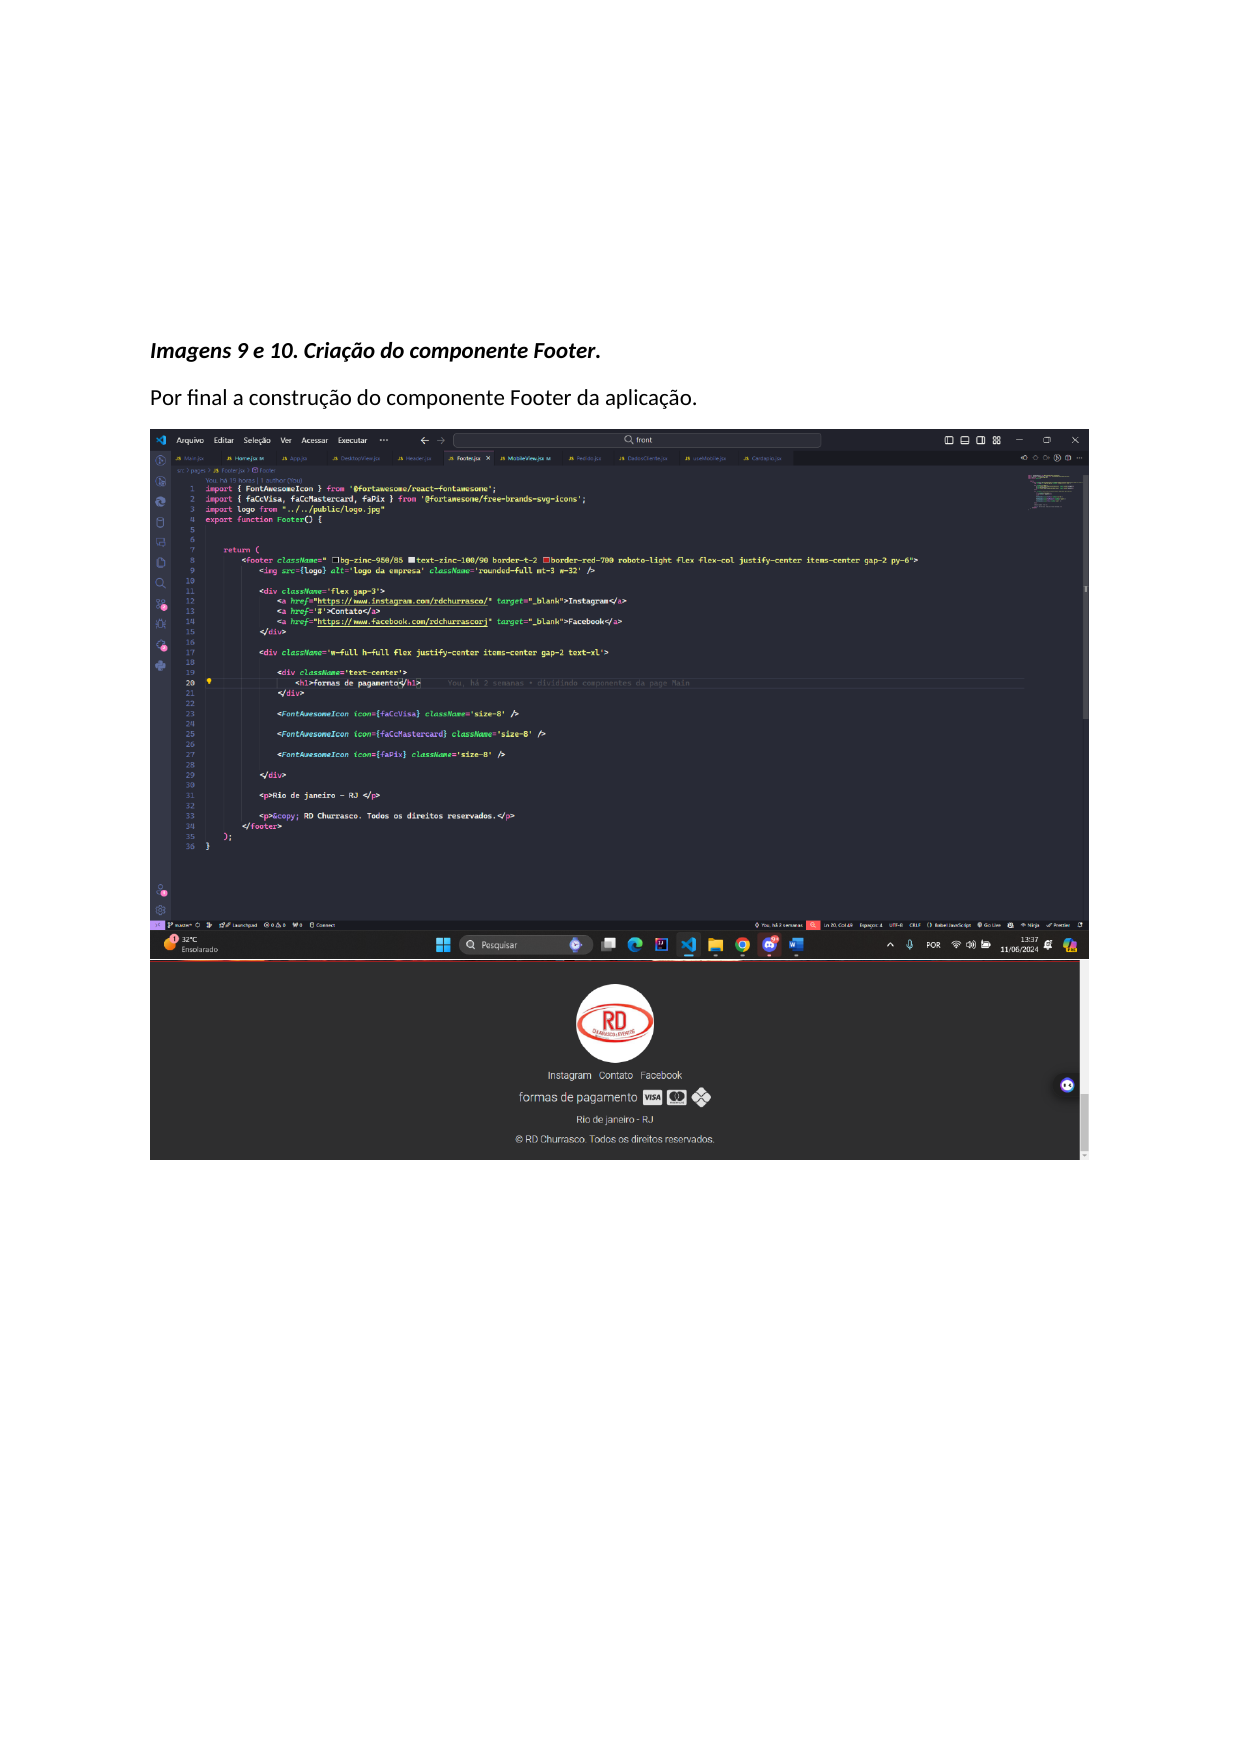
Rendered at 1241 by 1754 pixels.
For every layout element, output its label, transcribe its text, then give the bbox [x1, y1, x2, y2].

text Por final a construção do componente Footer da aplicação. [150, 383, 1090, 411]
text Imagens 9 e 10. Criação do componente Footer. [150, 336, 1090, 364]
